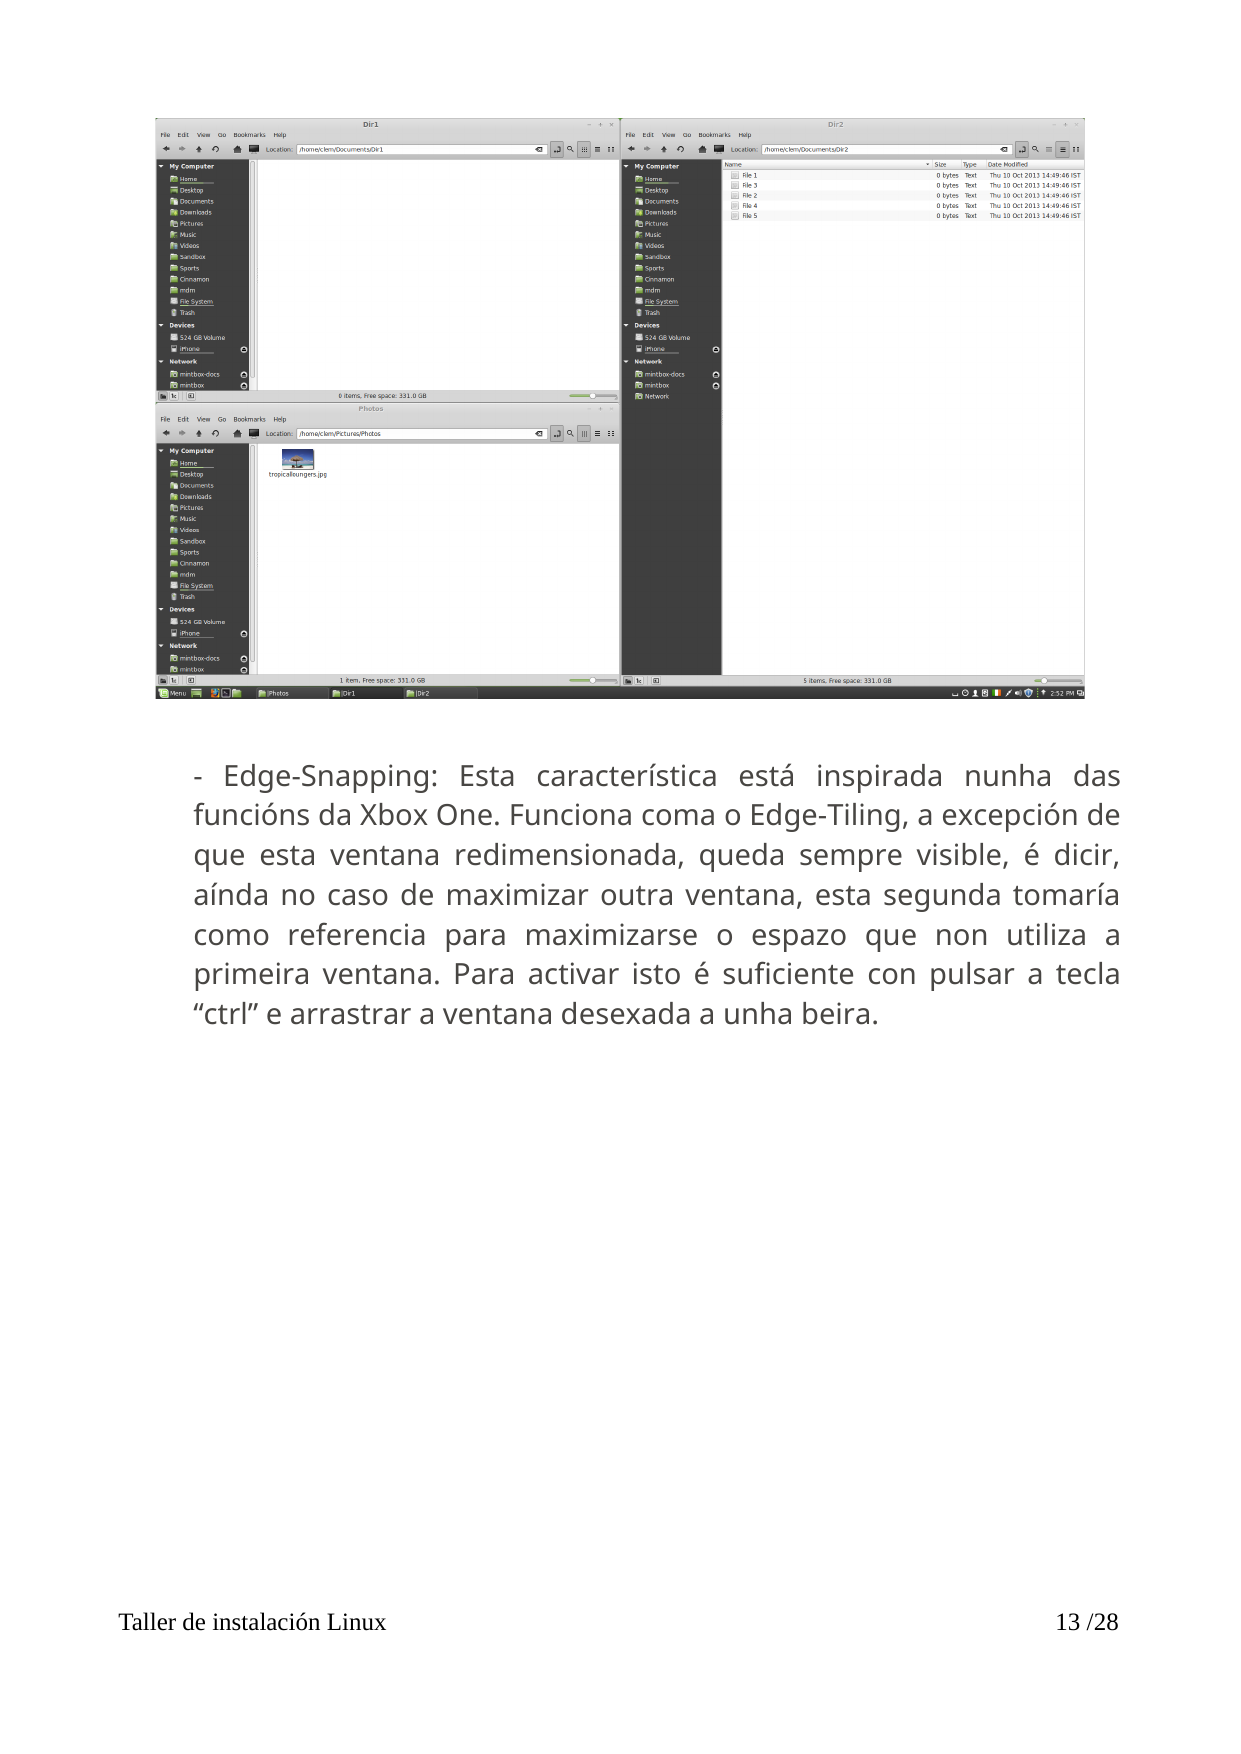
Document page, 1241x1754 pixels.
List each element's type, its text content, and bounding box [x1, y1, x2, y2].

text - Edge-Snapping: Esta característica está inspirada nunha das funcións da Xbox One. Funciona coma o Edge-Tiling, a excepción de que esta ventana redimensionada, queda sempre visible, é dicir, aínda no caso de maximizar outra ventana, esta segunda tomaría como referencia para maximizarse o espazo que non utiliza a primeira ventana. Para activar isto é suficiente con pulsar a tecla “ctrl” e arrastrar a ventana desexada a unha beira. [193, 755, 1122, 1033]
picture [155, 118, 1085, 699]
